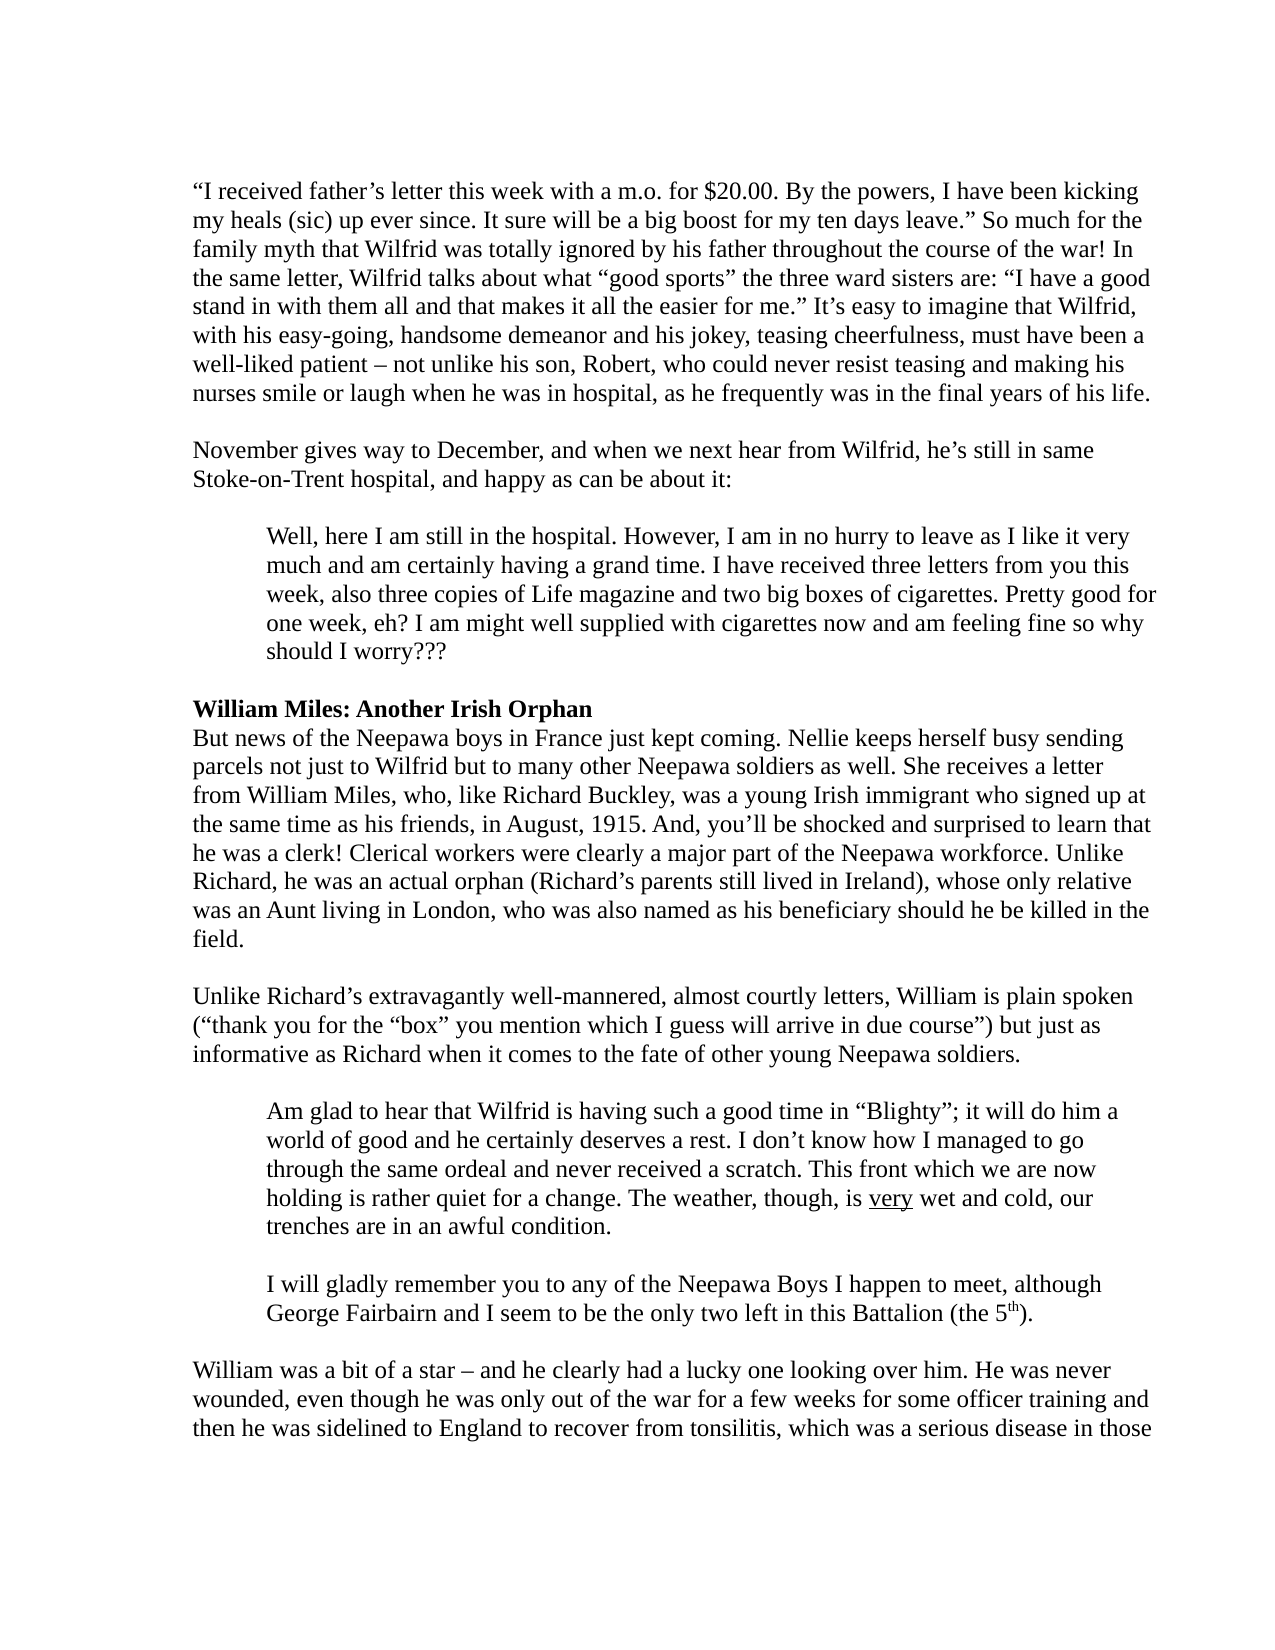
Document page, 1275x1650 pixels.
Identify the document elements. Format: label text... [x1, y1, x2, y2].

text William was a bit of a star – and he clearly had a lucky one looking over him. He was never wounded, even though he was only out of the war for a few weeks for some officer training and then he was sidelined to England to recover from tonsilitis, which was a serious disease in those [192, 1355, 1158, 1441]
text November gives way to December, and when we next hear from Wilfrid, he’s still in same Stoke-on-Trent hospital, and happy as can be about it: [192, 435, 1158, 493]
text Am glad to hear that Wilfrid is having such a good time in “Blighty”; it will do him a world of good and he certainly deserves a rest. I don’t know how I managed to go through the same ordeal and never received a scratch. This front which we are now holding is rather quiet for a change. The weather, though, is very wet and cold, our trenches are in an awful condition. [266, 1096, 1158, 1240]
text Well, here I am still in the hospital. However, I am in no hurry to leave as I like it very much and am certainly having a grand time. I have received three letters from you this week, also three copies of Life magazine and two big boxes of cigarettes. Pretty good for one week, eh? I am might well supplied with cigarettes now and am feeling fine so why should I worry??? [266, 521, 1158, 665]
text Unlike Richard’s extravagantly well-mannered, almost courtly letters, William is plain spoken (“thank you for the “box” you mention which I guess will arrive in due course”) but just as informative as Richard when it comes to the fate of other young Neepawa soldiers. [192, 981, 1158, 1068]
text “I received father’s letter this week with a m.o. for $20.00. By the powers, I have been kicking my heals (sic) up ever since. It sure will be a big boost for my ten days leave.” So much for the family myth that Wilfrid was totally ignored by his father throughout the course of the war! In the same letter, Wilfrid talks about what “good sports” the three ward sisters are: “I have a good stand in with them all and that makes it all the easier for me.” It’s easy to imagine that Wilfrid, with his easy-going, handsome demeanor and his jokey, teasing cheerfulness, must have been a well-liked patient – not unlike his son, Robert, who could never resist teasing and making his nurses smile or laugh when he was in hospital, as he frequently was in the final years of his life. [192, 176, 1158, 406]
text I will gladly remember you to any of the Neepawa Boys I happen to meet, although George Fairbairn and I seem to be the only two left in this Battalion (the 5th). [266, 1269, 1158, 1326]
text But news of the Neepawa boys in France just kept coming. Nellie keeps herself busy sending parcels not just to Wilfrid but to many other Neepawa soldiers as well. She receives a letter from William Miles, who, like Richard Buckley, was a young Irish immigrant who signed up at the same time as his friends, in August, 1915. And, you’ll be shocked and surprised to learn that he was a clerk! Clerical workers were clearly a major part of the Neepawa workforce. Unlike Richard, he was an actual orphan (Richard’s parents still lived in Ireland), whose only relative was an Aunt living in London, who was also named as his beneficiary should he be killed in the field. [192, 723, 1158, 953]
text William Miles: Another Irish Orphan [192, 694, 1158, 723]
